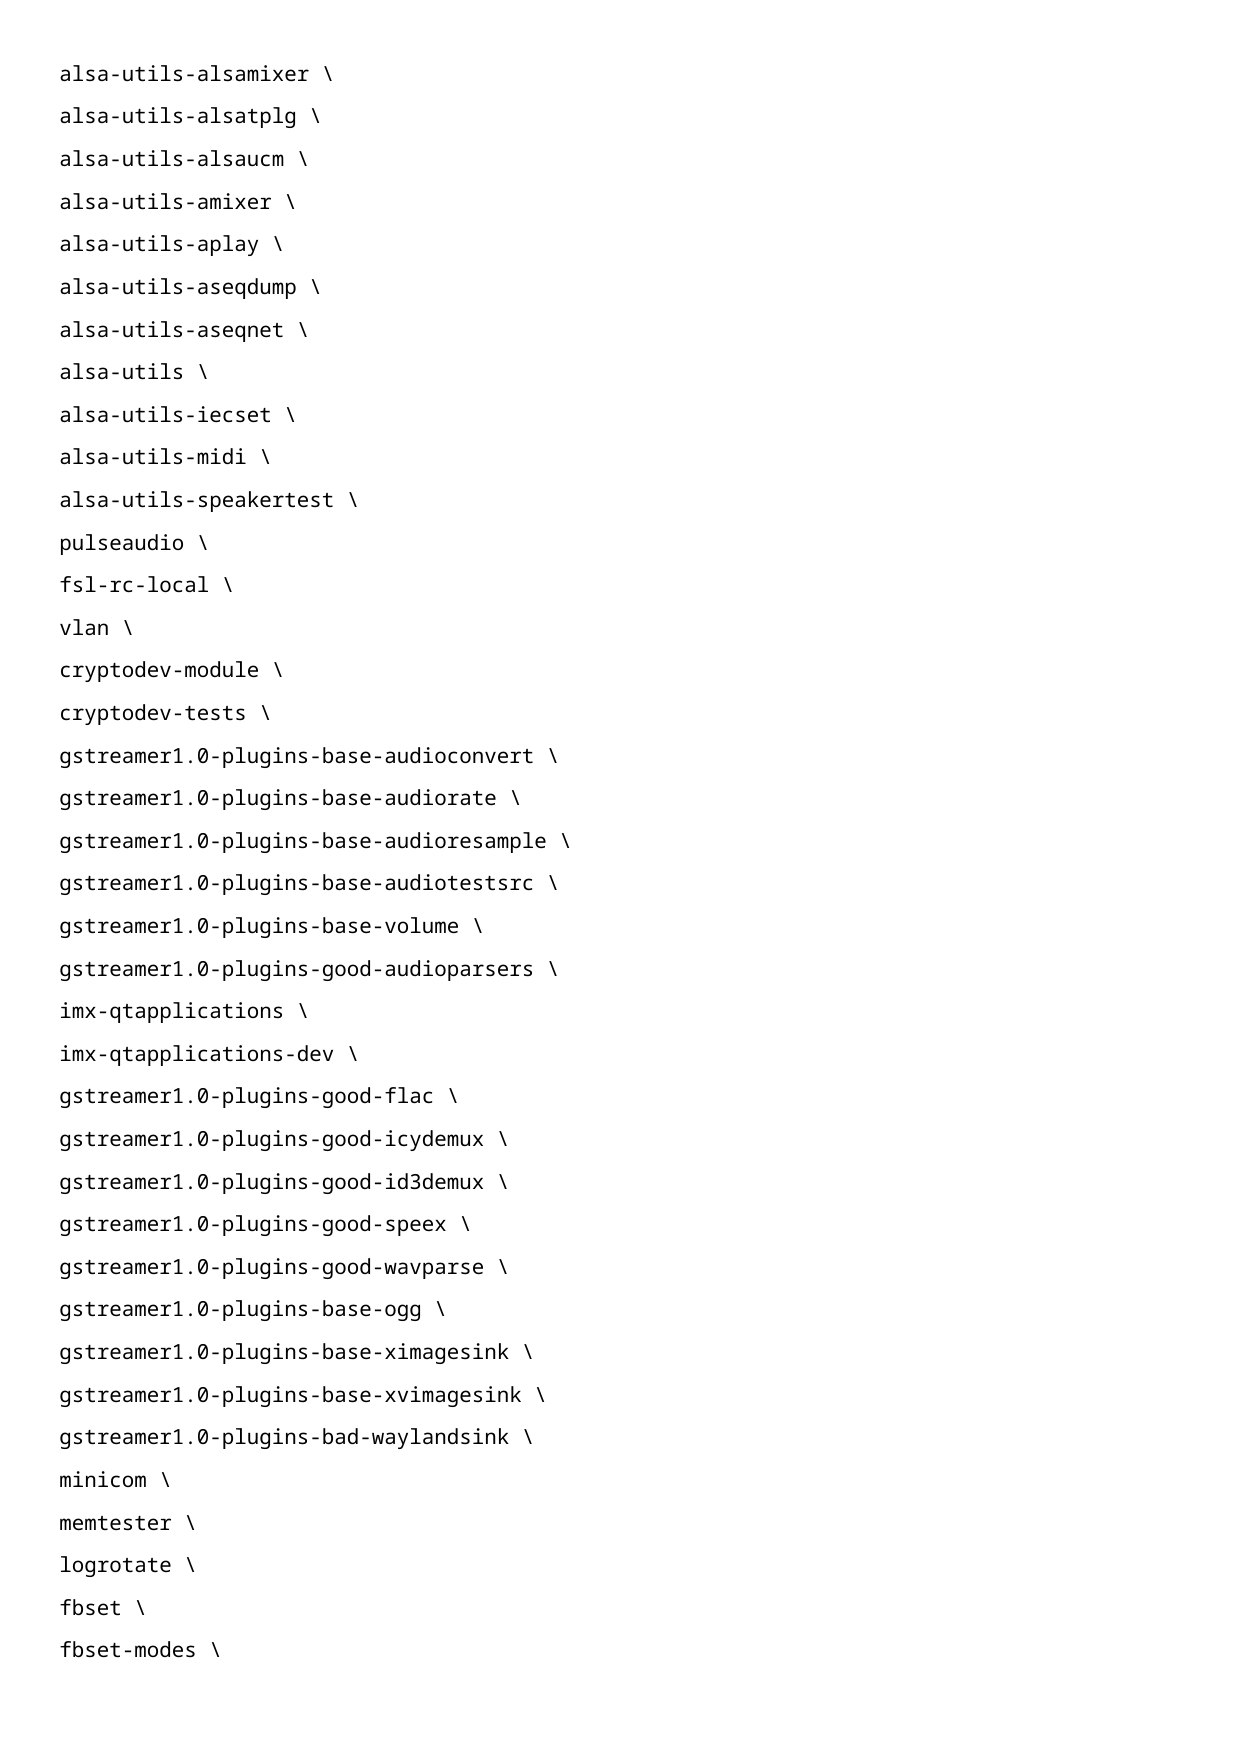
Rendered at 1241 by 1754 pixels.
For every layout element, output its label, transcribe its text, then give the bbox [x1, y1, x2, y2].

text gstreamer1.0-plugins-good-audioparsers \ [59, 954, 1181, 982]
text cryptodev-module \ [59, 656, 1181, 684]
text alsa-utils-midi \ [59, 442, 1181, 471]
text pulseaudio \ [59, 528, 1181, 556]
text gstreamer1.0-plugins-good-wavparse \ [59, 1252, 1181, 1280]
text alsa-utils-aplay \ [59, 229, 1181, 258]
text imx-qtapplications \ [59, 996, 1181, 1025]
text gstreamer1.0-plugins-good-icydemux \ [59, 1124, 1181, 1153]
text gstreamer1.0-plugins-base-ximagesink \ [59, 1337, 1181, 1366]
text gstreamer1.0-plugins-base-audiorate \ [59, 783, 1181, 812]
text alsa-utils-alsatplg \ [59, 102, 1181, 130]
text alsa-utils \ [59, 357, 1181, 386]
text fbset-modes \ [59, 1635, 1181, 1664]
text gstreamer1.0-plugins-base-audioconvert \ [59, 741, 1181, 769]
text alsa-utils-amixer \ [59, 187, 1181, 215]
text alsa-utils-speakertest \ [59, 485, 1181, 513]
text gstreamer1.0-plugins-base-volume \ [59, 911, 1181, 939]
text gstreamer1.0-plugins-bad-waylandsink \ [59, 1422, 1181, 1451]
text alsa-utils-aseqdump \ [59, 272, 1181, 301]
text imx-qtapplications-dev \ [59, 1039, 1181, 1067]
text fsl-rc-local \ [59, 570, 1181, 599]
text gstreamer1.0-plugins-base-ogg \ [59, 1294, 1181, 1323]
text minicom \ [59, 1465, 1181, 1493]
text memtester \ [59, 1508, 1181, 1536]
text fbset \ [59, 1593, 1181, 1621]
text alsa-utils-alsamixer \ [59, 59, 1181, 87]
text logrotate \ [59, 1550, 1181, 1579]
text gstreamer1.0-plugins-good-flac \ [59, 1082, 1181, 1110]
text gstreamer1.0-plugins-base-audiotestsrc \ [59, 868, 1181, 897]
text gstreamer1.0-plugins-good-speex \ [59, 1209, 1181, 1238]
text gstreamer1.0-plugins-base-xvimagesink \ [59, 1380, 1181, 1408]
text gstreamer1.0-plugins-good-id3demux \ [59, 1167, 1181, 1195]
text alsa-utils-alsaucm \ [59, 144, 1181, 173]
text alsa-utils-iecset \ [59, 400, 1181, 428]
text gstreamer1.0-plugins-base-audioresample \ [59, 826, 1181, 854]
text cryptodev-tests \ [59, 698, 1181, 727]
text vlan \ [59, 613, 1181, 641]
text alsa-utils-aseqnet \ [59, 315, 1181, 343]
